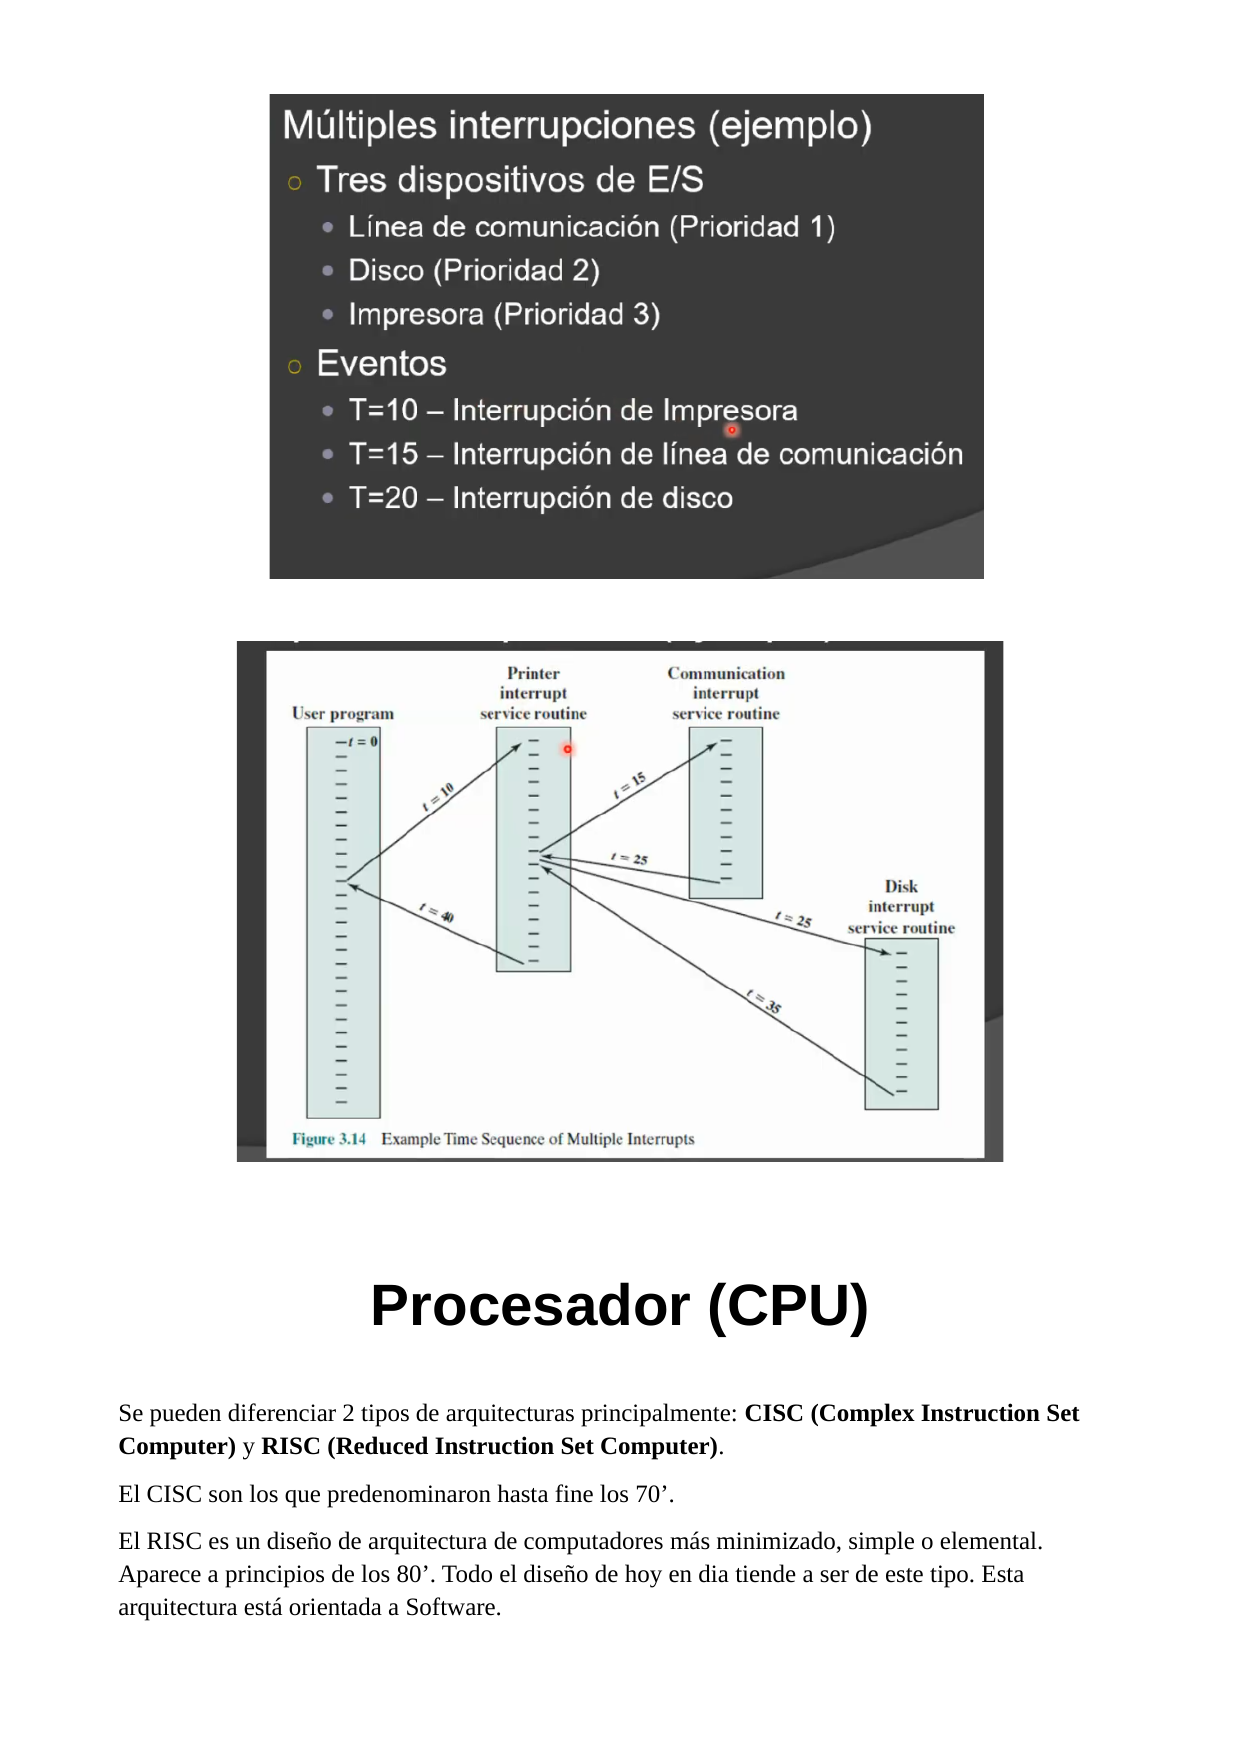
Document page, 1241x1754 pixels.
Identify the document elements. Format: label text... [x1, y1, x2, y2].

title Procesador (CPU) [118, 1271, 1122, 1338]
text El CISC son los que predenominaron hasta fine los 70’. [118, 1479, 1122, 1508]
picture [269, 94, 984, 579]
picture [236, 641, 1004, 1162]
text El RISC es un diseño de arquitectura de computadores más minimizado, simple o elemental. Aparece a principios de los 80’. Todo el diseño de hoy en dia tiende a ser de este tipo. Esta arquitectura está orientada a Software. [118, 1526, 1122, 1621]
text Se pueden diferenciar 2 tipos de arquitecturas principalmente: CISC (Complex Instruction Set Computer) y RISC (Reduced Instruction Set Computer). [118, 1398, 1122, 1460]
